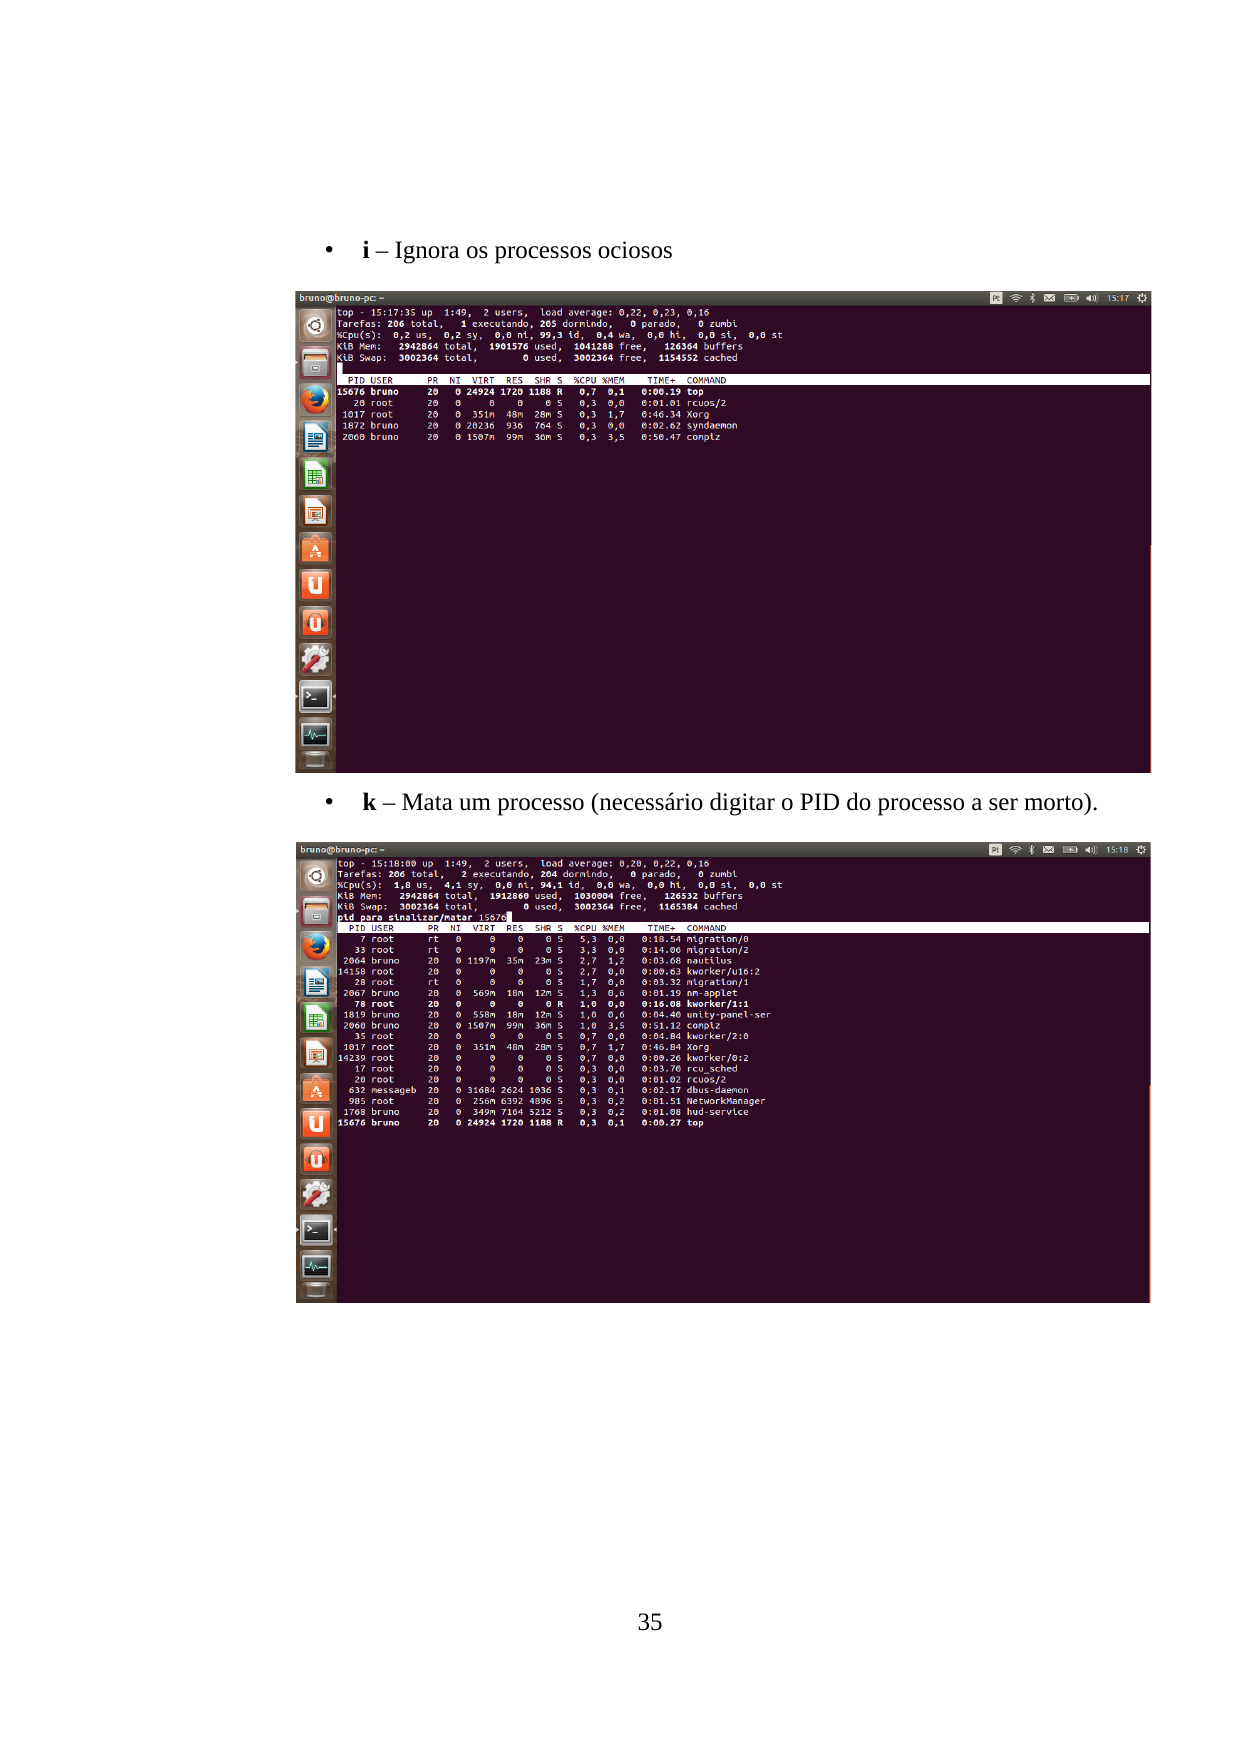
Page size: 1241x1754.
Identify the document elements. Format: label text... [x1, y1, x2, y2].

list k – Mata um processo (necessário digitar o PID do processo a ser morto). [325, 773, 1122, 816]
list i – Ignora os processos ociosos [325, 235, 1122, 264]
picture [295, 291, 1152, 773]
picture [296, 842, 1151, 1303]
